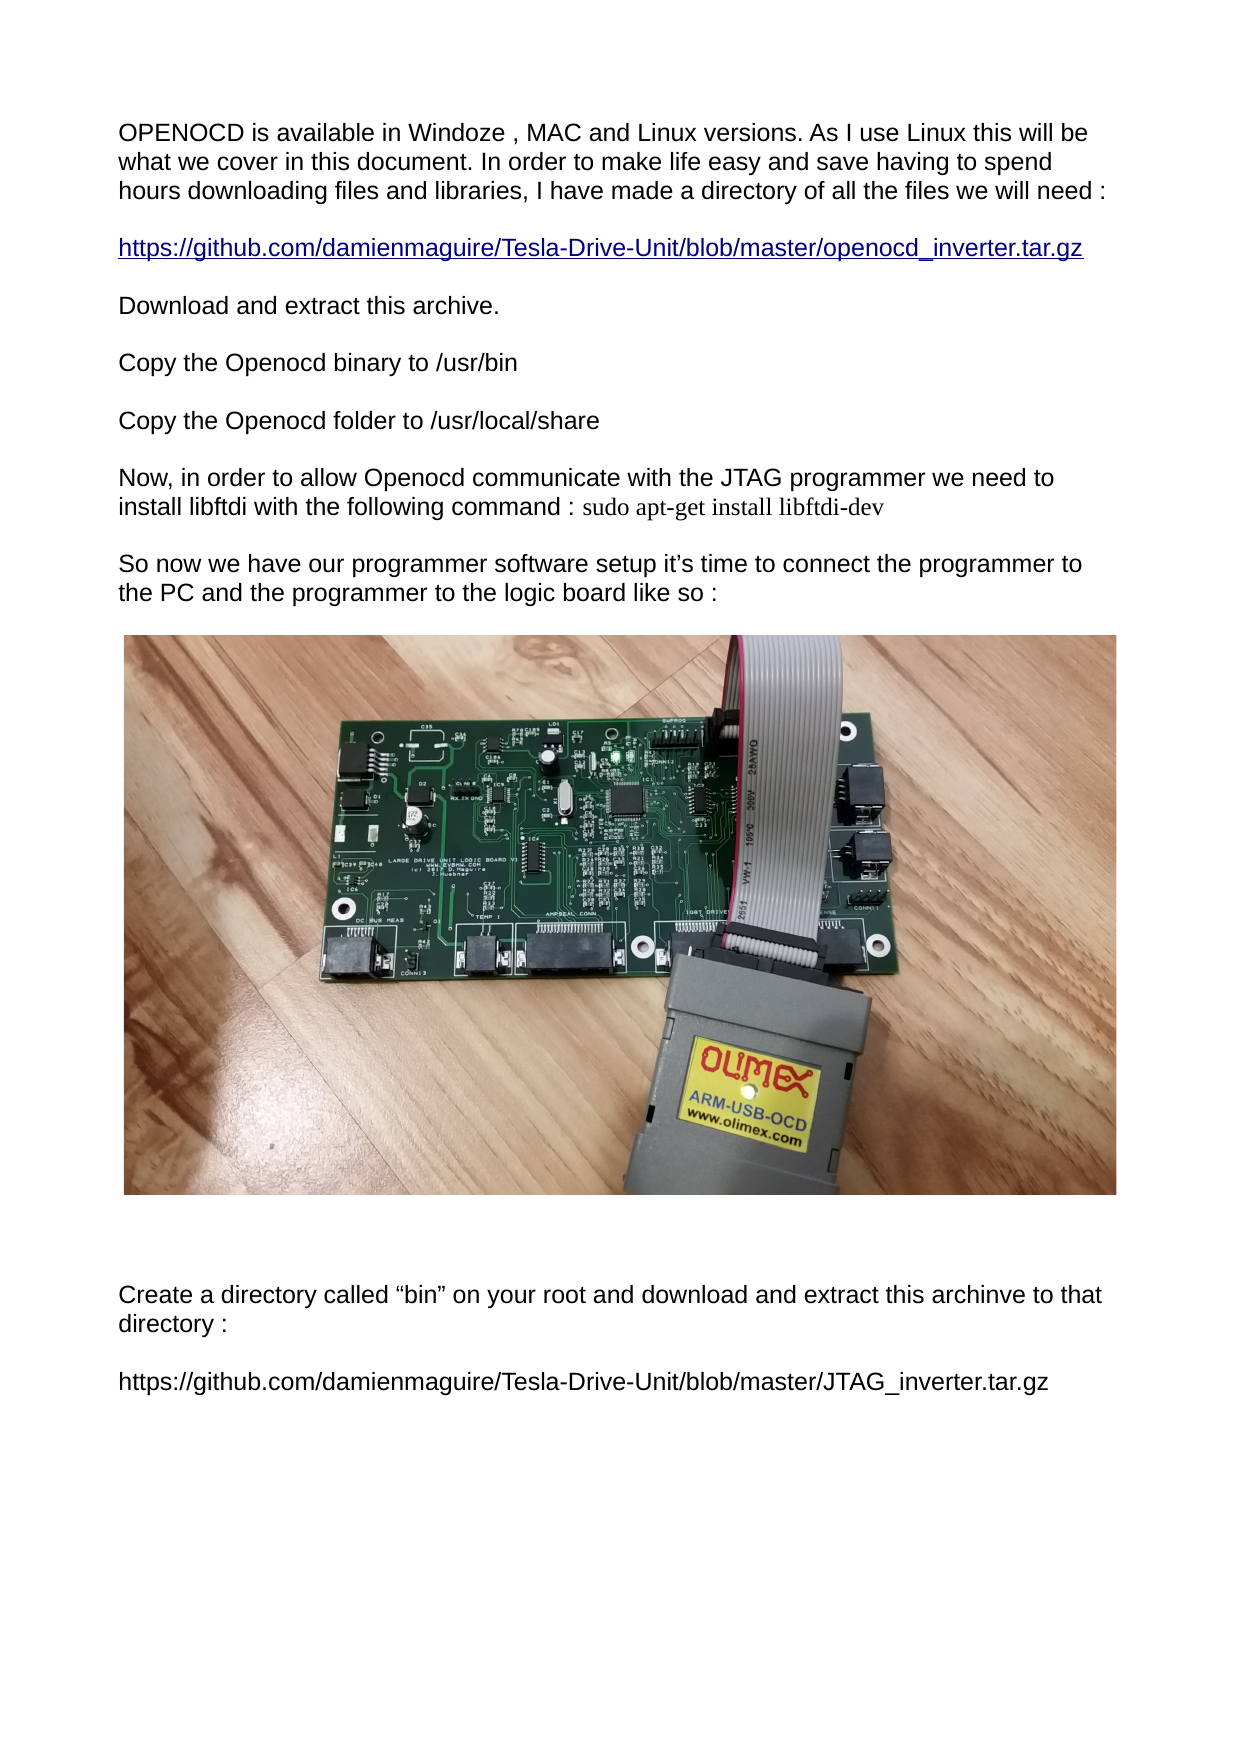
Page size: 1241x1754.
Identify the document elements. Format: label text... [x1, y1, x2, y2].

text Now, in order to allow Openocd communicate with the JTAG programmer we need to install libftdi with the following command : sudo apt-get install libftdi-dev [118, 463, 1122, 521]
text Copy the Openocd binary to /usr/bin [118, 348, 1122, 377]
text So now we have our programmer software setup it’s time to connect the programmer to the PC and the programmer to the logic board like so : [118, 549, 1122, 607]
picture [123, 635, 1117, 1195]
text https://github.com/damienmaguire/Tesla-Drive-Unit/blob/master/JTAG_inverter.tar.gz [118, 1367, 1122, 1395]
text Copy the Openocd folder to /usr/local/share [118, 406, 1122, 434]
text Create a directory called “bin” on your root and download and extract this archinve to that directory : [118, 1280, 1122, 1338]
text OPENOCD is available in Windoze , MAC and Linux versions. As I use Linux this will be what we cover in this document. In order to make life easy and save having to spend hours downloading files and libraries, I have made a directory of all the files we will need : [118, 118, 1122, 204]
text https://github.com/damienmaguire/Tesla-Drive-Unit/blob/master/openocd_inverter.tar.gz [118, 233, 1122, 262]
text Download and extract this archive. [118, 291, 1122, 319]
